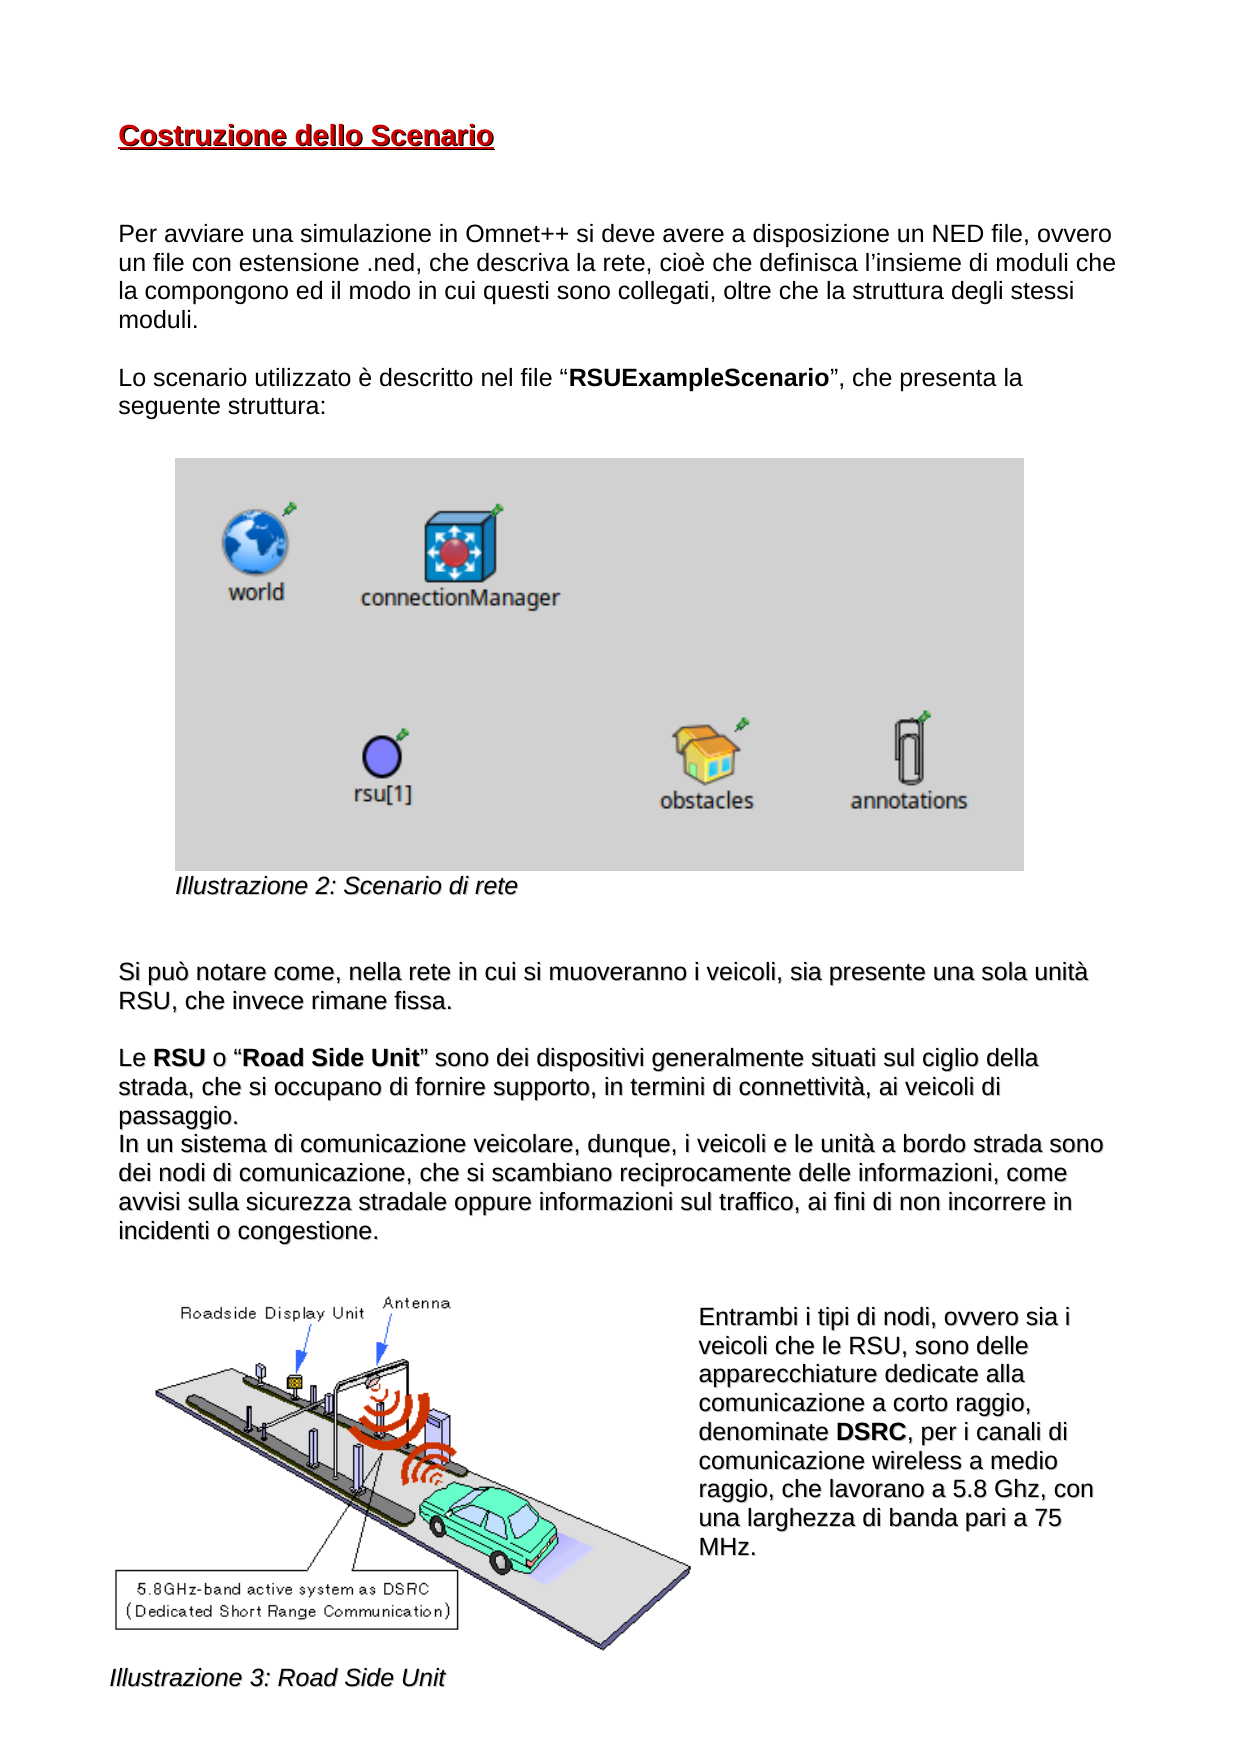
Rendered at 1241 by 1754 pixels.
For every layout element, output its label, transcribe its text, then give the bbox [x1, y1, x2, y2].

text Entrambi i tipi di nodi, ovvero sia i veicoli che le RSU, sono delle apparecchiature dedicate alla comunicazione a corto raggio, denominate DSRC, per i canali di comunicazione wireless a medio raggio, che lavorano a 5.8 Ghz, con una larghezza di banda pari a 75 MHz. [699, 1302, 1122, 1561]
text In un sistema di comunicazione veicolare, dunque, i veicoli e le unità a bordo strada sono dei nodi di comunicazione, che si scambiano reciprocamente delle informazioni, come avvisi sulla sicurezza stradale oppure informazioni sul traffico, ai fini di non incorrere in incidenti o congestione. [118, 1129, 1122, 1244]
text Lo scenario utilizzato è descritto nel file “RSUExampleScenario”, che presenta la seguente struttura: [118, 362, 1122, 420]
text Per avviare una simulazione in Omnet++ si deve avere a disposizione un NED file, ovvero un file con estensione .ned, che descriva la rete, cioè che definisca l’insieme di moduli che la compongono ed il modo in cui questi sono collegati, oltre che la struttura degli stessi moduli. [118, 219, 1122, 334]
text Illustrazione 3: Road Side Unit [109, 1658, 698, 1692]
text Illustrazione 2: Scenario di rete [175, 458, 1024, 899]
picture [175, 458, 998, 871]
picture [109, 1288, 699, 1658]
text Le RSU o “Road Side Unit” sono dei dispositivi generalmente situati sul ciglio della strada, che si occupano di fornire supporto, in termini di connettività, ai veicoli di passaggio. [118, 1043, 1122, 1129]
text Si può notare come, nella rete in cui si muoveranno i veicoli, sia presente una sola unità RSU, che invece rimane fissa. [118, 957, 1122, 1014]
text Costruzione dello Scenario [118, 118, 1122, 152]
